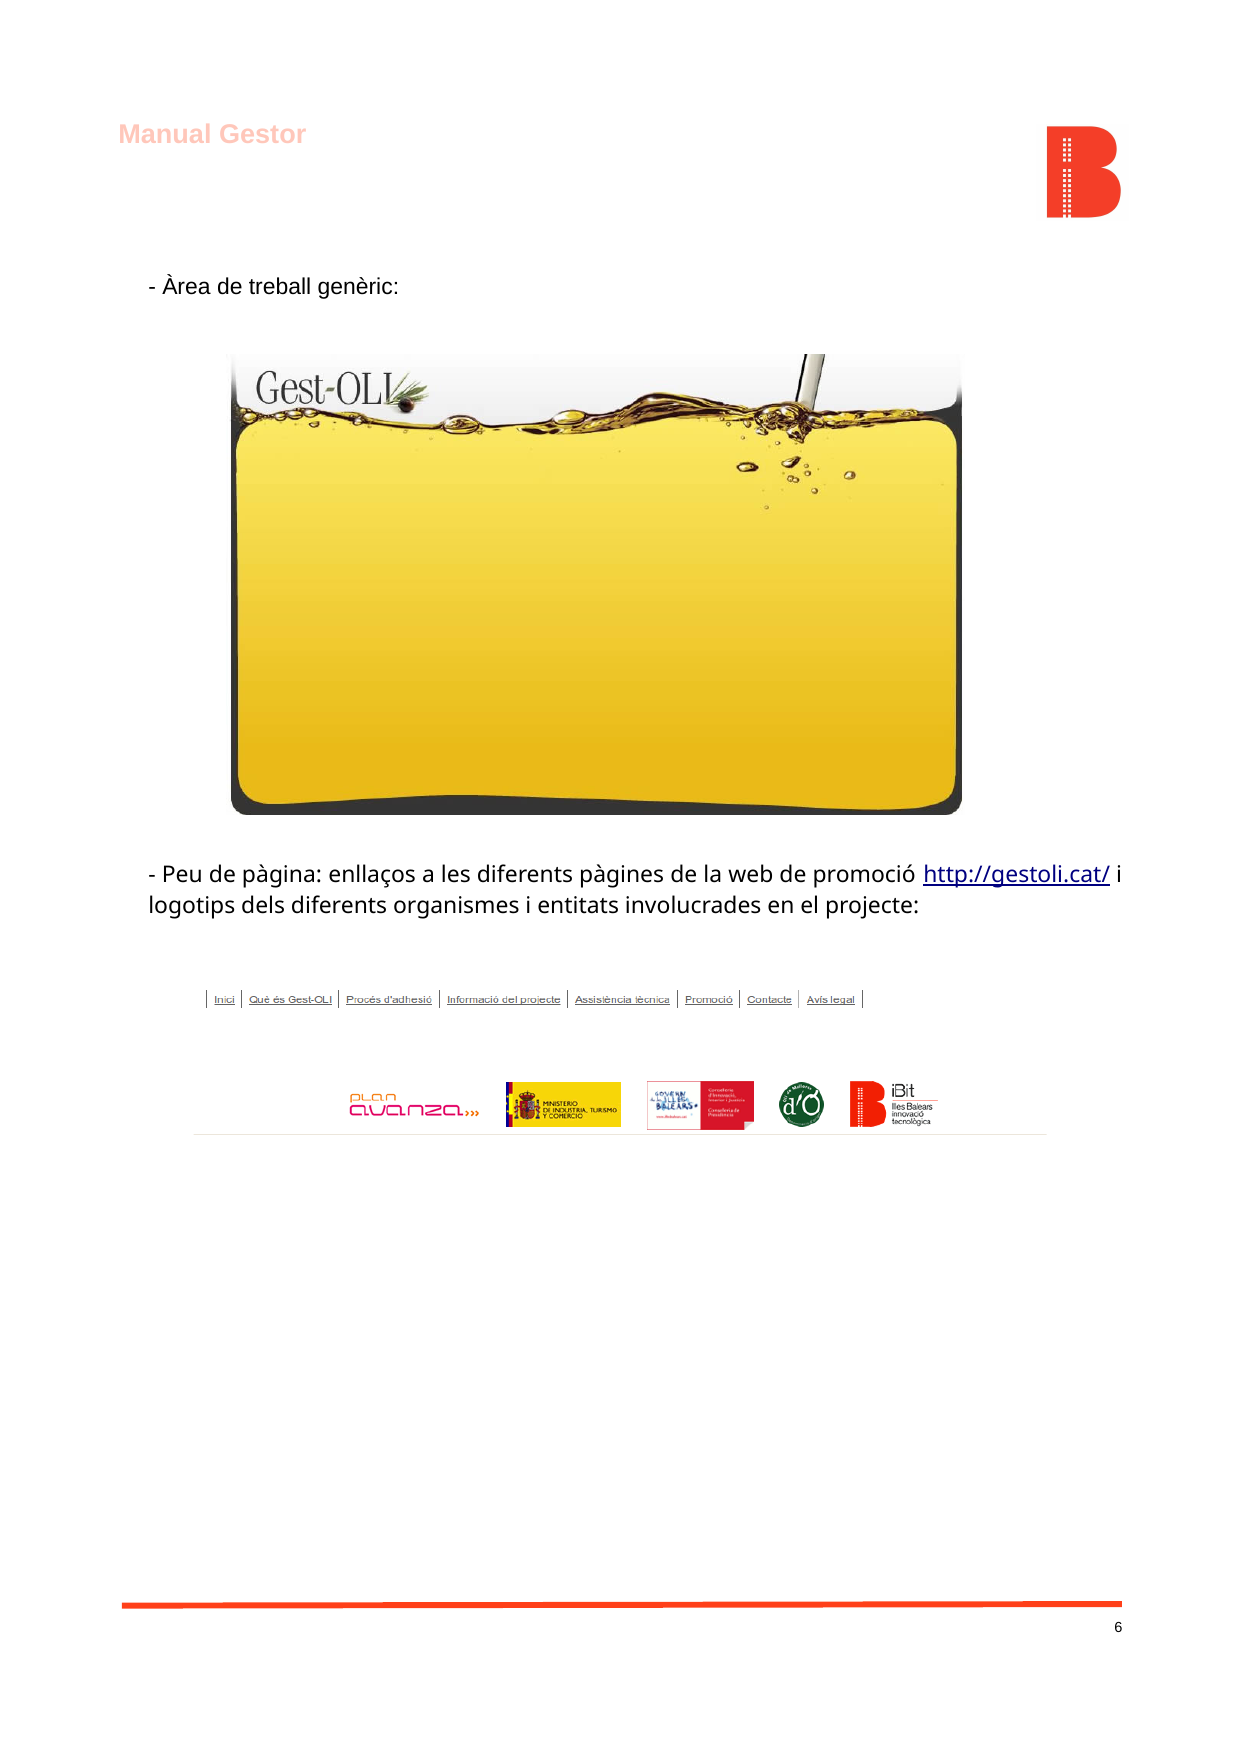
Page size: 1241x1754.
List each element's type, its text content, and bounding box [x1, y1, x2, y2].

picture [193, 976, 1047, 1135]
list - Àrea de treball genèric: [148, 273, 1122, 299]
list - Peu de pàgina: enllaços a les diferents pàgines de la web de promoció http://gestoli.cat/ i logotips dels diferents organismes i entitats involucrades en el projecte: [148, 858, 1122, 920]
picture [226, 354, 965, 815]
picture [1036, 124, 1130, 221]
